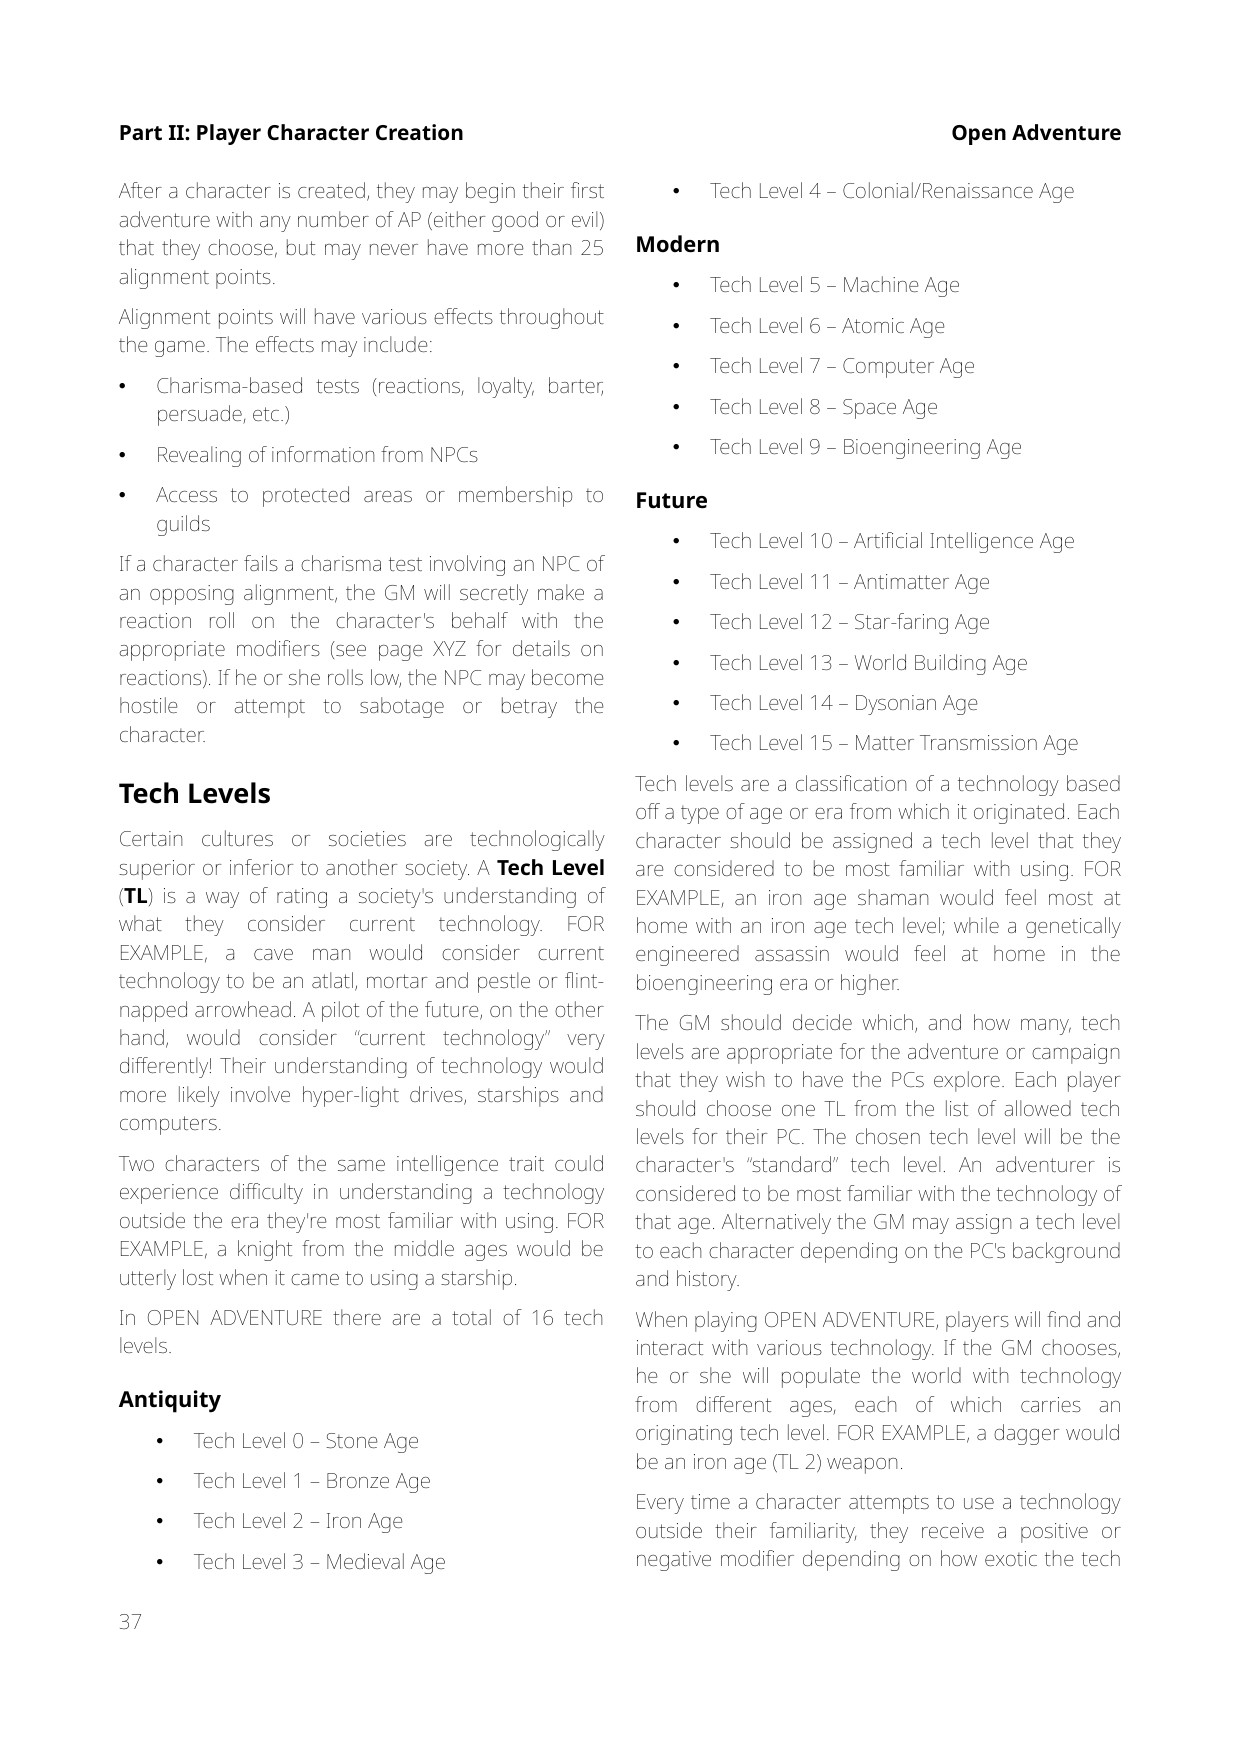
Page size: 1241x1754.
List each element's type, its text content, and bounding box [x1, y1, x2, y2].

text Certain cultures or societies are technologically superior or inferior to another society. A Tech Level (TL) is a way of rating a society's understanding of what they consider current technology. FOR EXAMPLE, a cave man would consider current technology to be an atlatl, mortar and pestle or flint-napped arrowhead. A pilot of the future, on the other hand, would consider “current technology” very differently! Their understanding of technology would more likely involve hyper-light drives, starships and computers. [118, 824, 605, 1137]
list Tech Level 12 – Star-faring Age [673, 607, 1122, 636]
subtitle Tech Levels [118, 775, 605, 812]
list Revealing of information from NPCs [118, 440, 605, 468]
text Alignment points will have various effects throughout the game. The effects may include: [118, 302, 605, 359]
list Tech Level 7 – Computer Age [673, 351, 1122, 380]
text Antiquity [118, 1384, 605, 1414]
list Tech Level 6 – Atomic Age [673, 311, 1122, 339]
text In OPEN ADVENTURE there are a total of 16 tech levels. [118, 1303, 605, 1360]
text After a character is created, they may begin their first adventure with any number of AP (either good or evil) that they choose, but may never have more than 25 alignment points. [118, 176, 605, 290]
list Tech Level 3 – Medieval Age [156, 1547, 605, 1575]
list Tech Level 0 – Stone Age [156, 1426, 605, 1454]
text Modern [635, 229, 1122, 259]
list Tech Level 2 – Iron Age [156, 1507, 605, 1535]
list Tech Level 5 – Machine Age [673, 271, 1122, 299]
list Charisma-based tests (reactions, loyalty, barter, persuade, etc.) [118, 371, 605, 428]
list Tech Level 9 – Bioengineering Age [673, 432, 1122, 461]
list Tech Level 14 – Dysonian Age [673, 688, 1122, 717]
list Tech Level 11 – Antimatter Age [673, 567, 1122, 595]
list Tech Level 8 – Space Age [673, 392, 1122, 420]
list Tech Level 4 – Colonial/Renaissance Age [673, 176, 1122, 205]
list Tech Level 15 – Matter Transmission Age [673, 728, 1122, 757]
text Tech levels are a classification of a technology based off a type of age or era from which it originated. Each character should be assigned a tech level that they are considered to be most familiar with using. FOR EXAMPLE, an iron age shaman would feel most at home with an iron age tech level; while a genetically engineered assassin would feel at home in the bioengineering era or higher. [635, 769, 1122, 996]
text Two characters of the same intelligence trait could experience difficulty in understanding a technology outside the era they're most familiar with using. FOR EXAMPLE, a knight from the middle ages would be utterly lost when it came to using a starship. [118, 1149, 605, 1291]
list Tech Level 10 – Artificial Intelligence Age [673, 526, 1122, 555]
list Tech Level 1 – Bronze Age [156, 1466, 605, 1494]
list Access to protected areas or membership to guilds [118, 480, 605, 537]
text Every time a character attempts to use a technology outside their familiarity, they receive a positive or negative modifier depending on how exotic the tech [635, 1487, 1122, 1573]
text The GM should decide which, and how many, tech levels are appropriate for the adventure or campaign that they wish to have the PCs explore. Each player should choose one TL from the list of allowed tech levels for their PC. The chosen tech level will be the character's “standard” tech level. An adventurer is considered to be most familiar with the technology of that age. Alternatively the GM may assign a tech level to each character depending on the PC's background and history. [635, 1008, 1122, 1293]
list Tech Level 13 – World Building Age [673, 648, 1122, 676]
text When playing OPEN ADVENTURE, players will find and interact with various technology. If the GM chooses, he or she will populate the world with technology from different ages, each of which carries an originating tech level. FOR EXAMPLE, a dagger would be an iron age (TL 2) weapon. [635, 1305, 1122, 1475]
text Future [635, 485, 1122, 514]
text If a character fails a charisma test involving an NPC of an opposing alignment, the GM will secretly make a reaction roll on the character's behalf with the appropriate modifiers (see page XYZ for details on reactions). If he or she rolls low, the NPC may become hostile or attempt to sabotage or betray the character. [118, 549, 605, 748]
